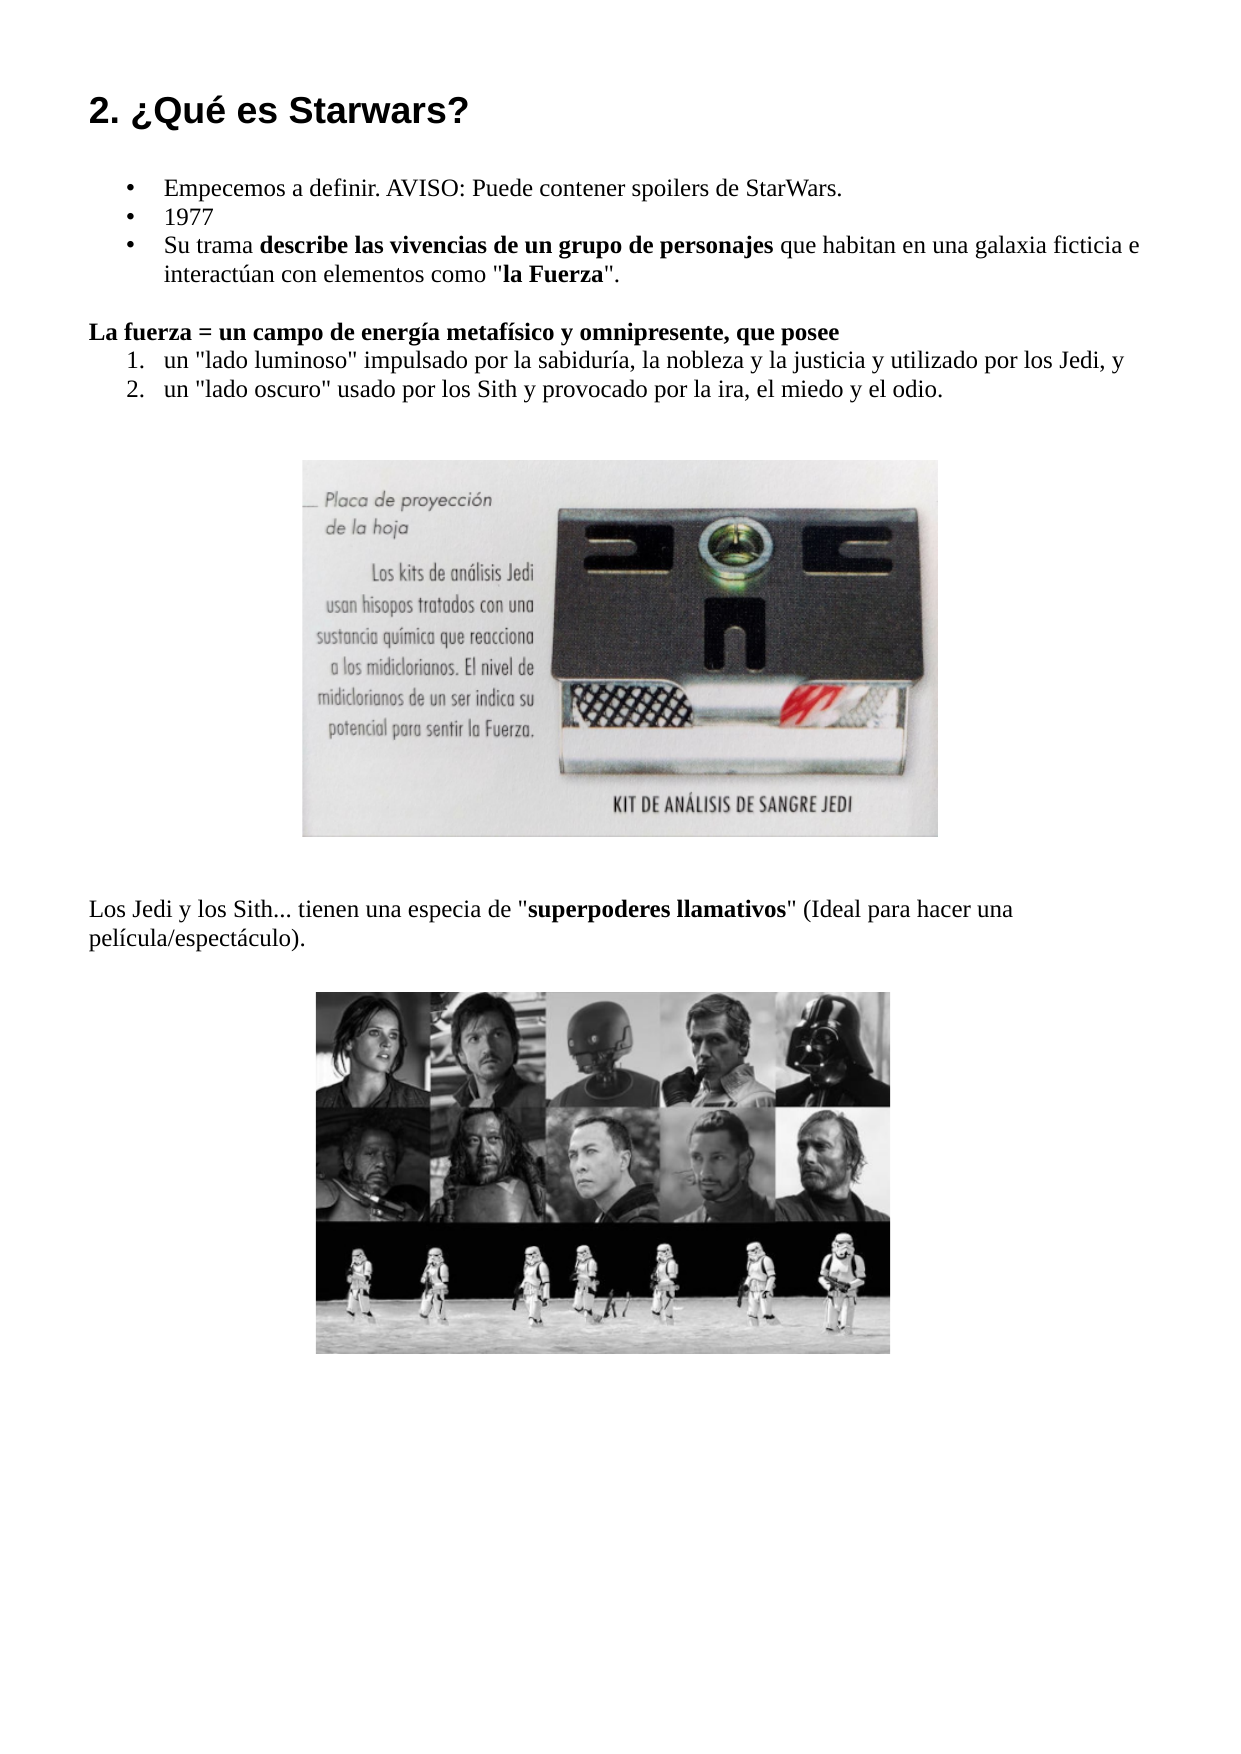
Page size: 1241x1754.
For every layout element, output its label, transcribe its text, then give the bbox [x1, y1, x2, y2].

text La fuerza = un campo de energía metafísico y omnipresente, que posee [88, 317, 1152, 345]
list Empecemos a definir. AVISO: Puede contener spoilers de StarWars. [126, 173, 1152, 202]
list un "lado oscuro" usado por los Sith y provocado por la ira, el miedo y el odio. [126, 374, 1152, 403]
list un "lado luminoso" impulsado por la sabiduría, la nobleza y la justicia y utilizado por los Jedi, y [126, 345, 1152, 374]
subtitle 2. ¿Qué es Starwars? [88, 88, 1152, 132]
list Su trama describe las vivencias de un grupo de personajes que habitan en una galaxia ficticia e interactúan con elementos como "la Fuerza". [126, 230, 1152, 288]
picture [315, 992, 891, 1354]
list 1977 [126, 202, 1152, 230]
text Los Jedi y los Sith... tienen una especia de "superpoderes llamativos" (Ideal para hacer una película/espectáculo). [88, 894, 1152, 952]
picture [302, 460, 938, 837]
